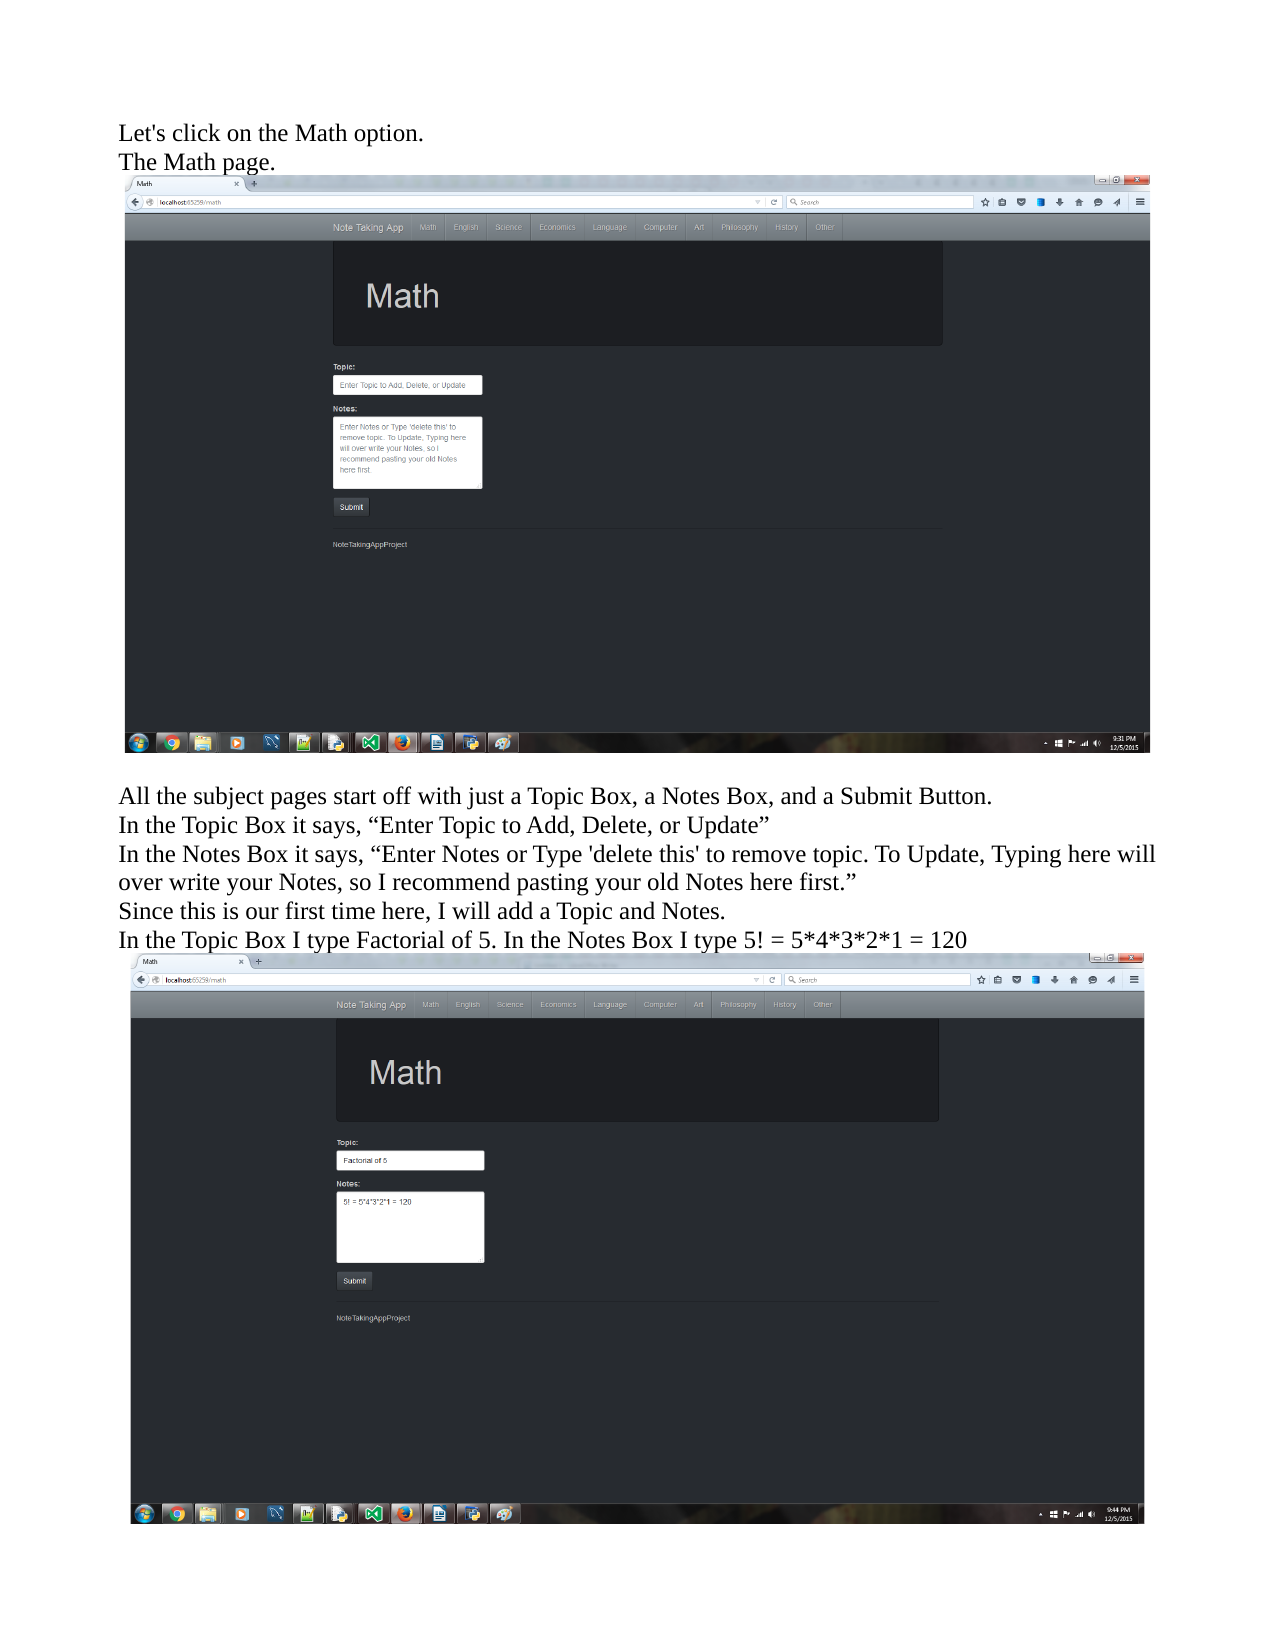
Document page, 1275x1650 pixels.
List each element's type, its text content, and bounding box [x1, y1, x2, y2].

text The Math page. [118, 147, 1157, 176]
text In the Notes Box it says, “Enter Notes or Type 'delete this' to remove topic. To Update, Typing here will over write your Notes, so I recommend pasting your old Notes here first.” [118, 839, 1157, 896]
text All the subject pages start off with just a Topic Box, a Notes Box, and a Submit Button. [118, 781, 1157, 810]
text In the Topic Box it says, “Enter Topic to Add, Delete, or Update” [118, 810, 1157, 839]
text In the Topic Box I type Factorial of 5. In the Notes Box I type 5! = 5*4*3*2*1 = 120 [118, 925, 1157, 954]
picture [130, 953, 1145, 1524]
picture [124, 175, 1151, 753]
text Let's click on the Math option. [118, 118, 1157, 147]
text Since this is our first time here, I will add a Topic and Notes. [118, 896, 1157, 925]
